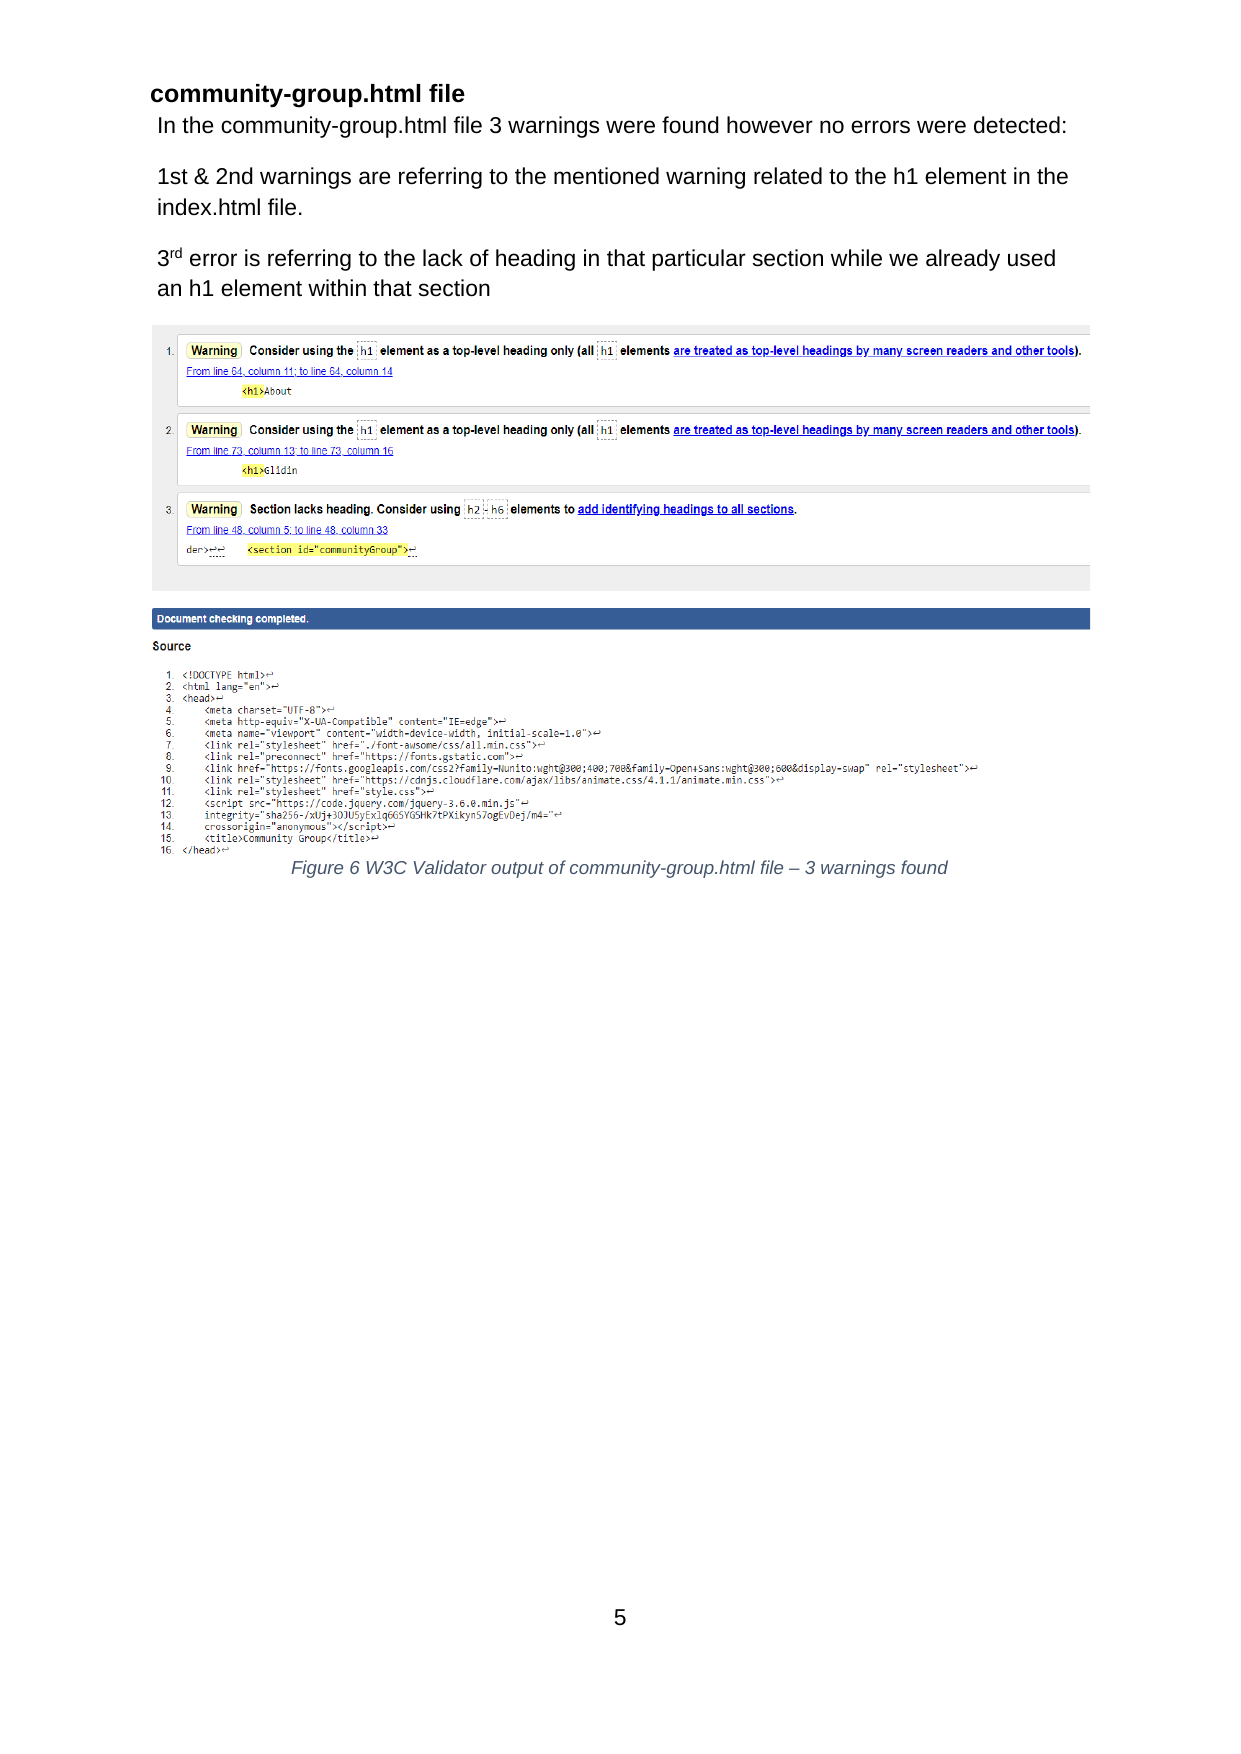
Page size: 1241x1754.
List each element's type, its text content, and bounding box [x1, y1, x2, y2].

text 3rd error is referring to the lack of heading in that particular section while we already used an h1 element within that section [157, 244, 1090, 301]
text In the community-group.html file 3 warnings were found however no errors were detected: [157, 112, 1090, 138]
subtitle community-group.html file [150, 79, 1090, 108]
text Figure 6 W3C Validator output of community-group.html file – 3 warnings found [150, 857, 1090, 878]
text 1st & 2nd warnings are referring to the mentioned warning related to the h1 element in the index.html file. [157, 163, 1090, 220]
